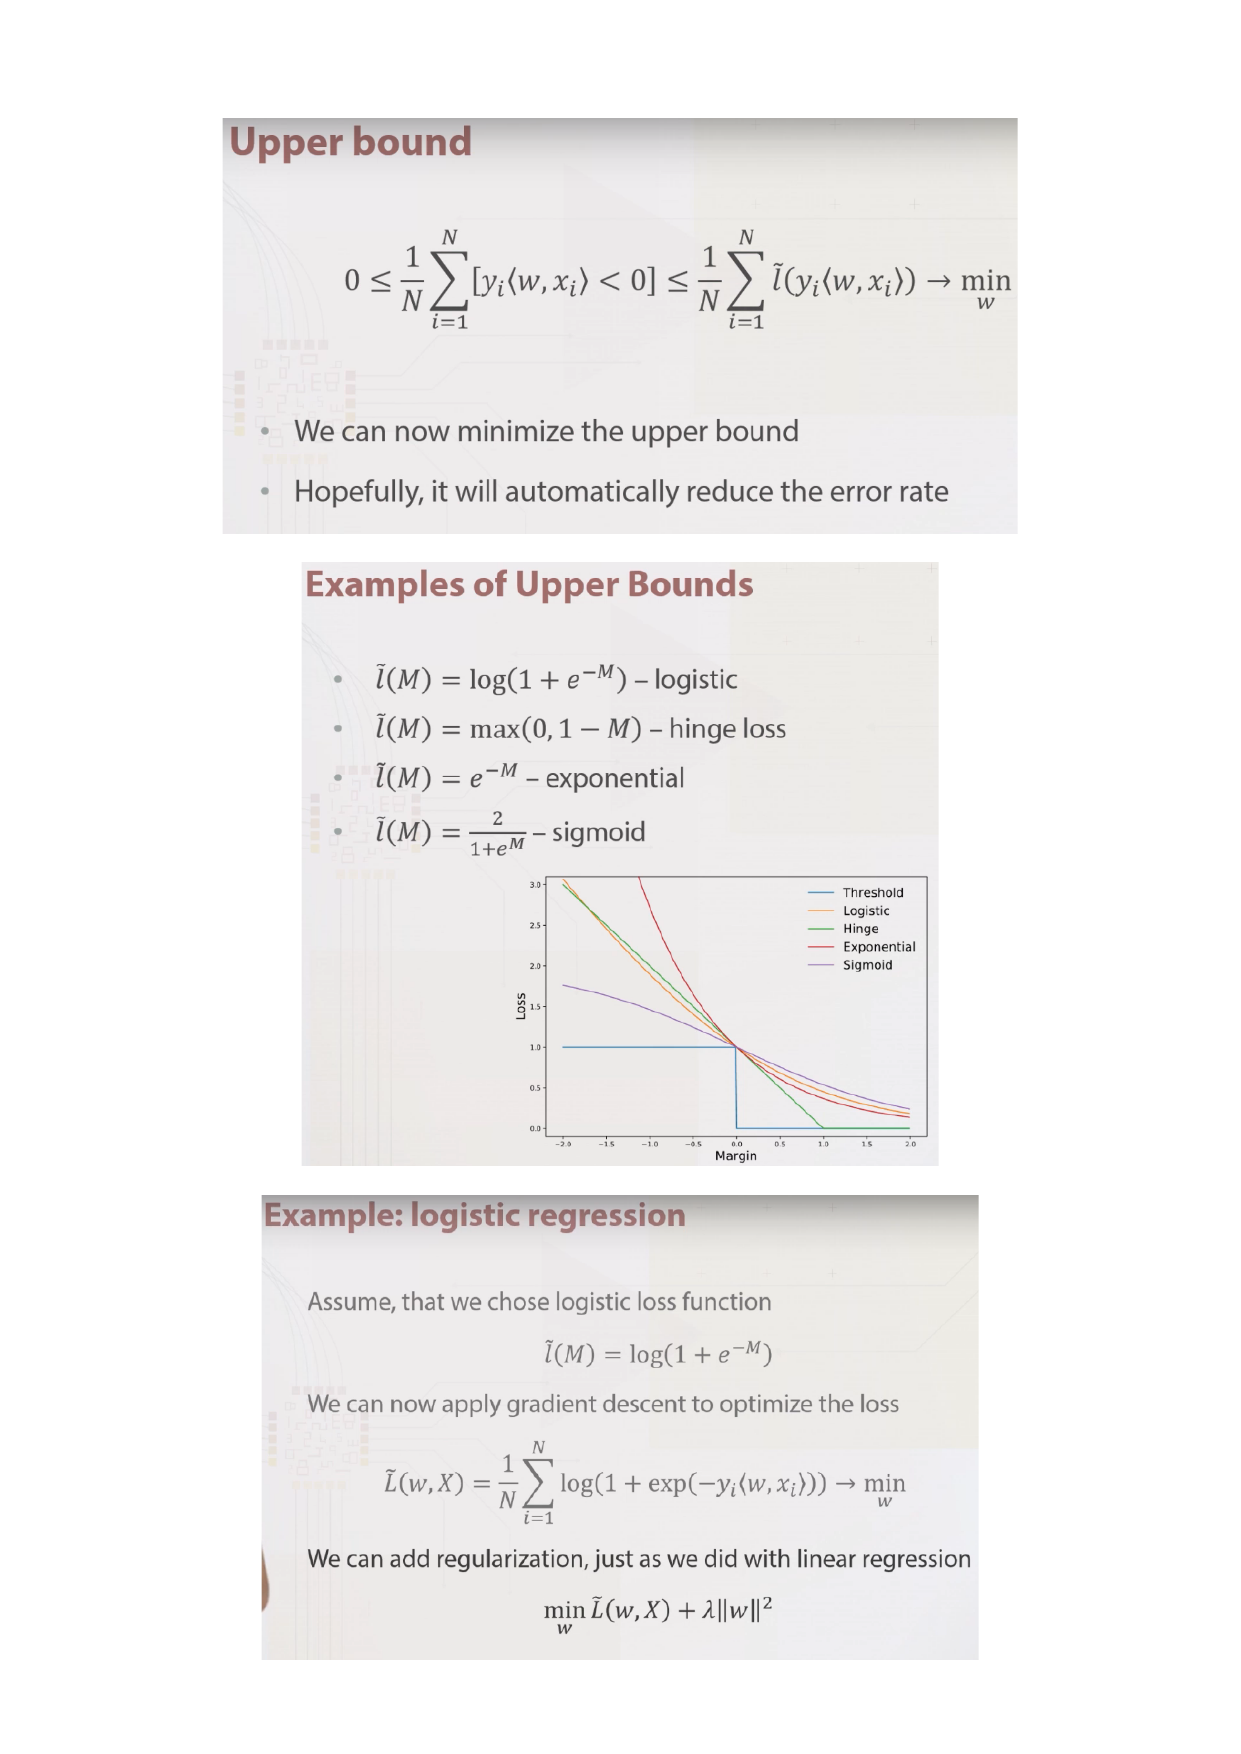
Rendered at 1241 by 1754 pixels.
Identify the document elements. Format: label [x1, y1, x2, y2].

picture [261, 1195, 979, 1660]
picture [222, 118, 1018, 534]
picture [301, 562, 939, 1166]
